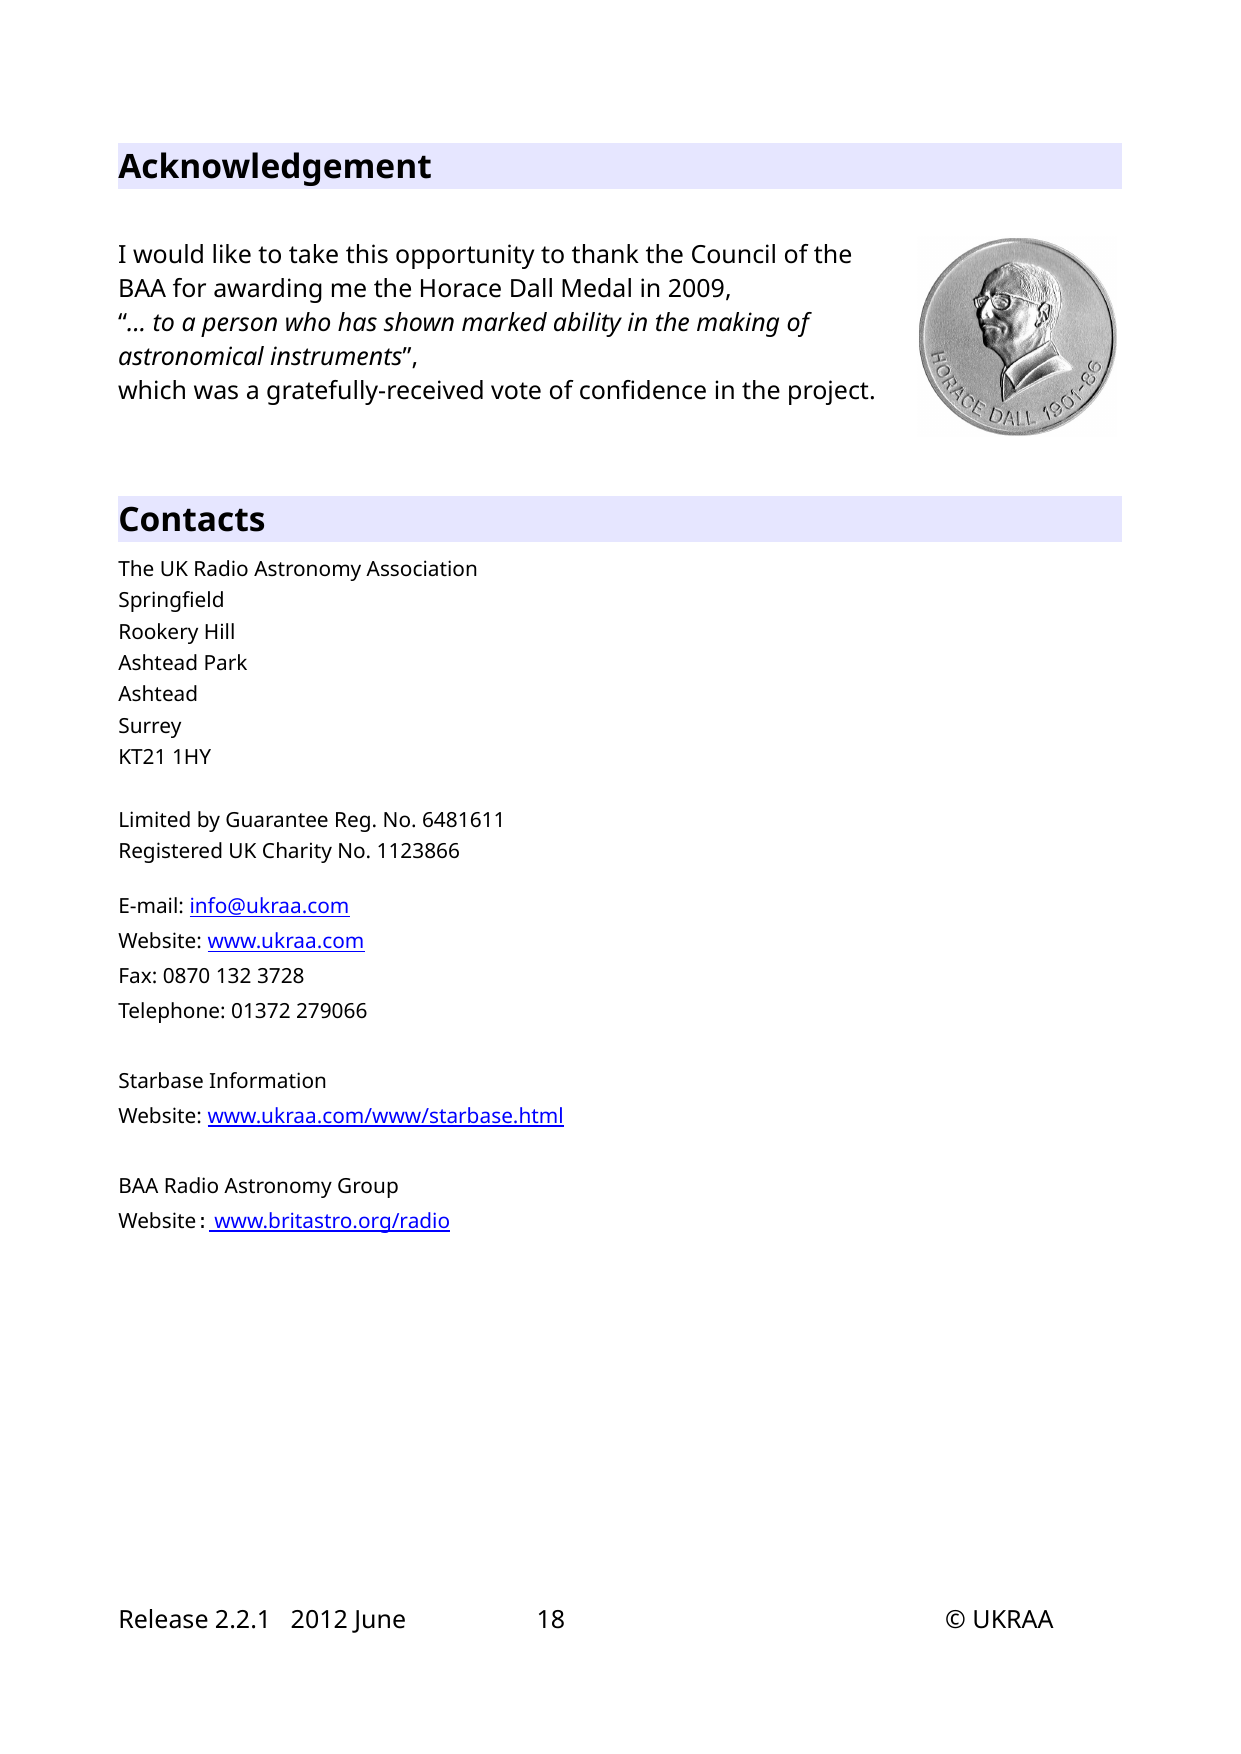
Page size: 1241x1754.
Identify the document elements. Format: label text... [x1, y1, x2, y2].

text Telephone: 01372 279066 [118, 996, 1122, 1025]
table_header I would like to take this opportunity to thank the Council of the BAA for awarding me the Horace Dall Medal in 2009, “... to a person who has shown marked ability in the making of astronomical instruments”, which was a gratefully-received vote of confidence in the project. [118, 231, 912, 442]
text E-mail: info@ukraa.com [118, 892, 1122, 920]
text Limited by Guarantee Reg. No. 6481611 [118, 805, 1122, 833]
table_header [912, 231, 1122, 442]
text Registered UK Charity No. 1123866 [118, 836, 1122, 865]
subtitle Starbase Information [118, 1066, 1122, 1094]
text Website: www.ukraa.com/www/starbase.html [118, 1101, 1122, 1129]
subtitle Contacts [118, 496, 1122, 542]
text Fax: 0870 132 3728 [118, 961, 1122, 990]
text KT21 1HY [118, 742, 1122, 771]
text Rookery Hill [118, 617, 1122, 645]
text Website: www.ukraa.com [118, 927, 1122, 955]
text The UK Radio Astronomy Association [118, 554, 1122, 582]
text Ashtead [118, 679, 1122, 708]
text Surrey [118, 711, 1122, 739]
picture [917, 236, 1118, 437]
text Springfield [118, 585, 1122, 614]
subtitle Acknowledgement [118, 143, 1122, 189]
text Website: www.britastro.org/radio [118, 1206, 1122, 1234]
text Ashtead Park [118, 648, 1122, 677]
subtitle BAA Radio Astronomy Group [118, 1171, 1122, 1199]
